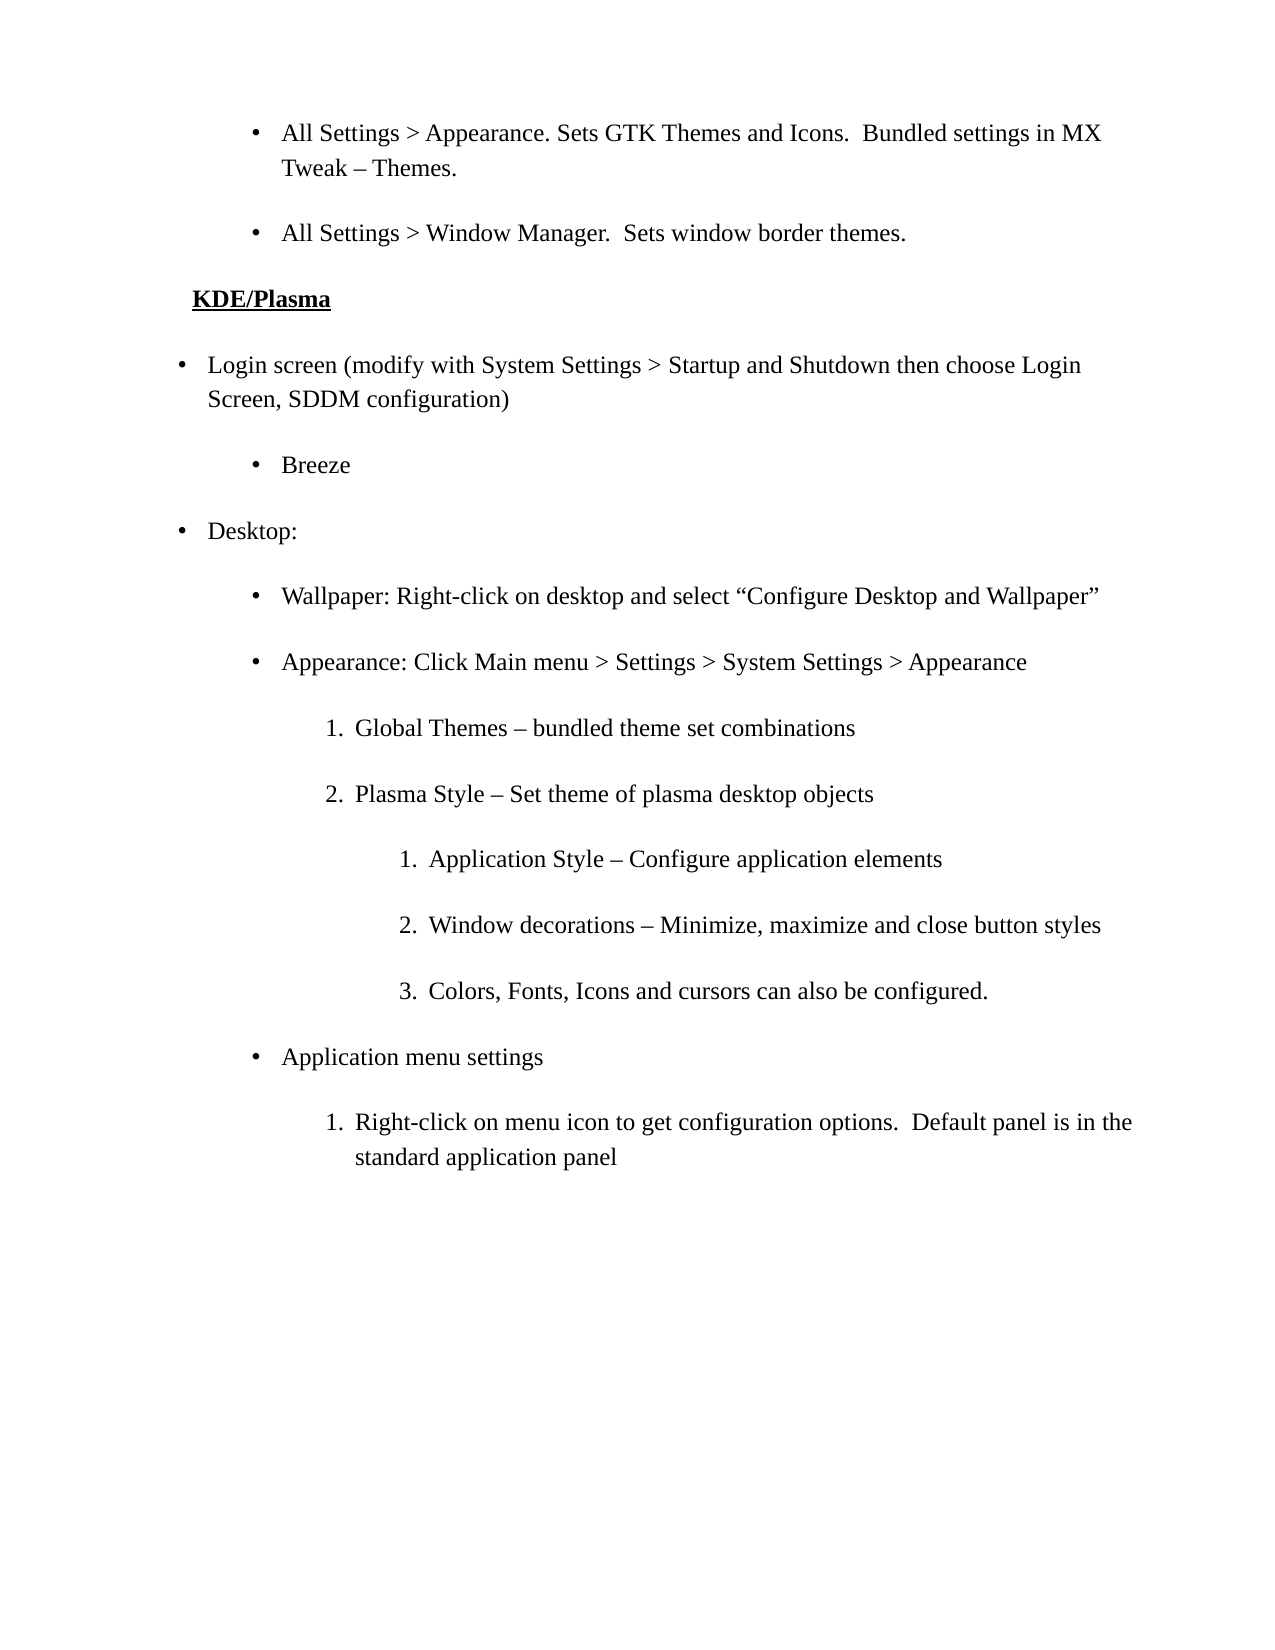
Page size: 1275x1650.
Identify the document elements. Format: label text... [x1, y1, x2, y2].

list Application menu settings [252, 1042, 1141, 1070]
list Login screen (modify with System Settings > Startup and Shutdown then choose Login Screen, SDDM configuration) [178, 350, 1141, 413]
list All Settings > Window Manager. Sets window border themes. [252, 218, 1141, 247]
list Wallpaper: Right-click on desktop and select “Configure Desktop and Wallpaper” [252, 581, 1141, 610]
list Right-click on menu icon to get configuration options. Default panel is in the standard application panel [325, 1107, 1141, 1171]
list Appearance: Click Main menu > Settings > System Settings > Appearance [252, 647, 1141, 676]
list Colors, Fonts, Icons and cursors can also be configured. [399, 976, 1141, 1004]
list Desktop: [178, 516, 1141, 544]
list All Settings > Appearance. Sets GTK Themes and Icons. Bundled settings in MX Tweak – Themes. [252, 118, 1141, 181]
list Window decorations – Minimize, maximize and close button styles [399, 910, 1141, 939]
list Application Style – Configure application elements [399, 844, 1141, 873]
list Plasma Style – Set theme of plasma desktop objects [325, 779, 1141, 807]
list Global Themes – bundled theme set combinations [325, 713, 1141, 742]
text KDE/Plasma [118, 284, 1141, 313]
list Breeze [252, 450, 1141, 479]
